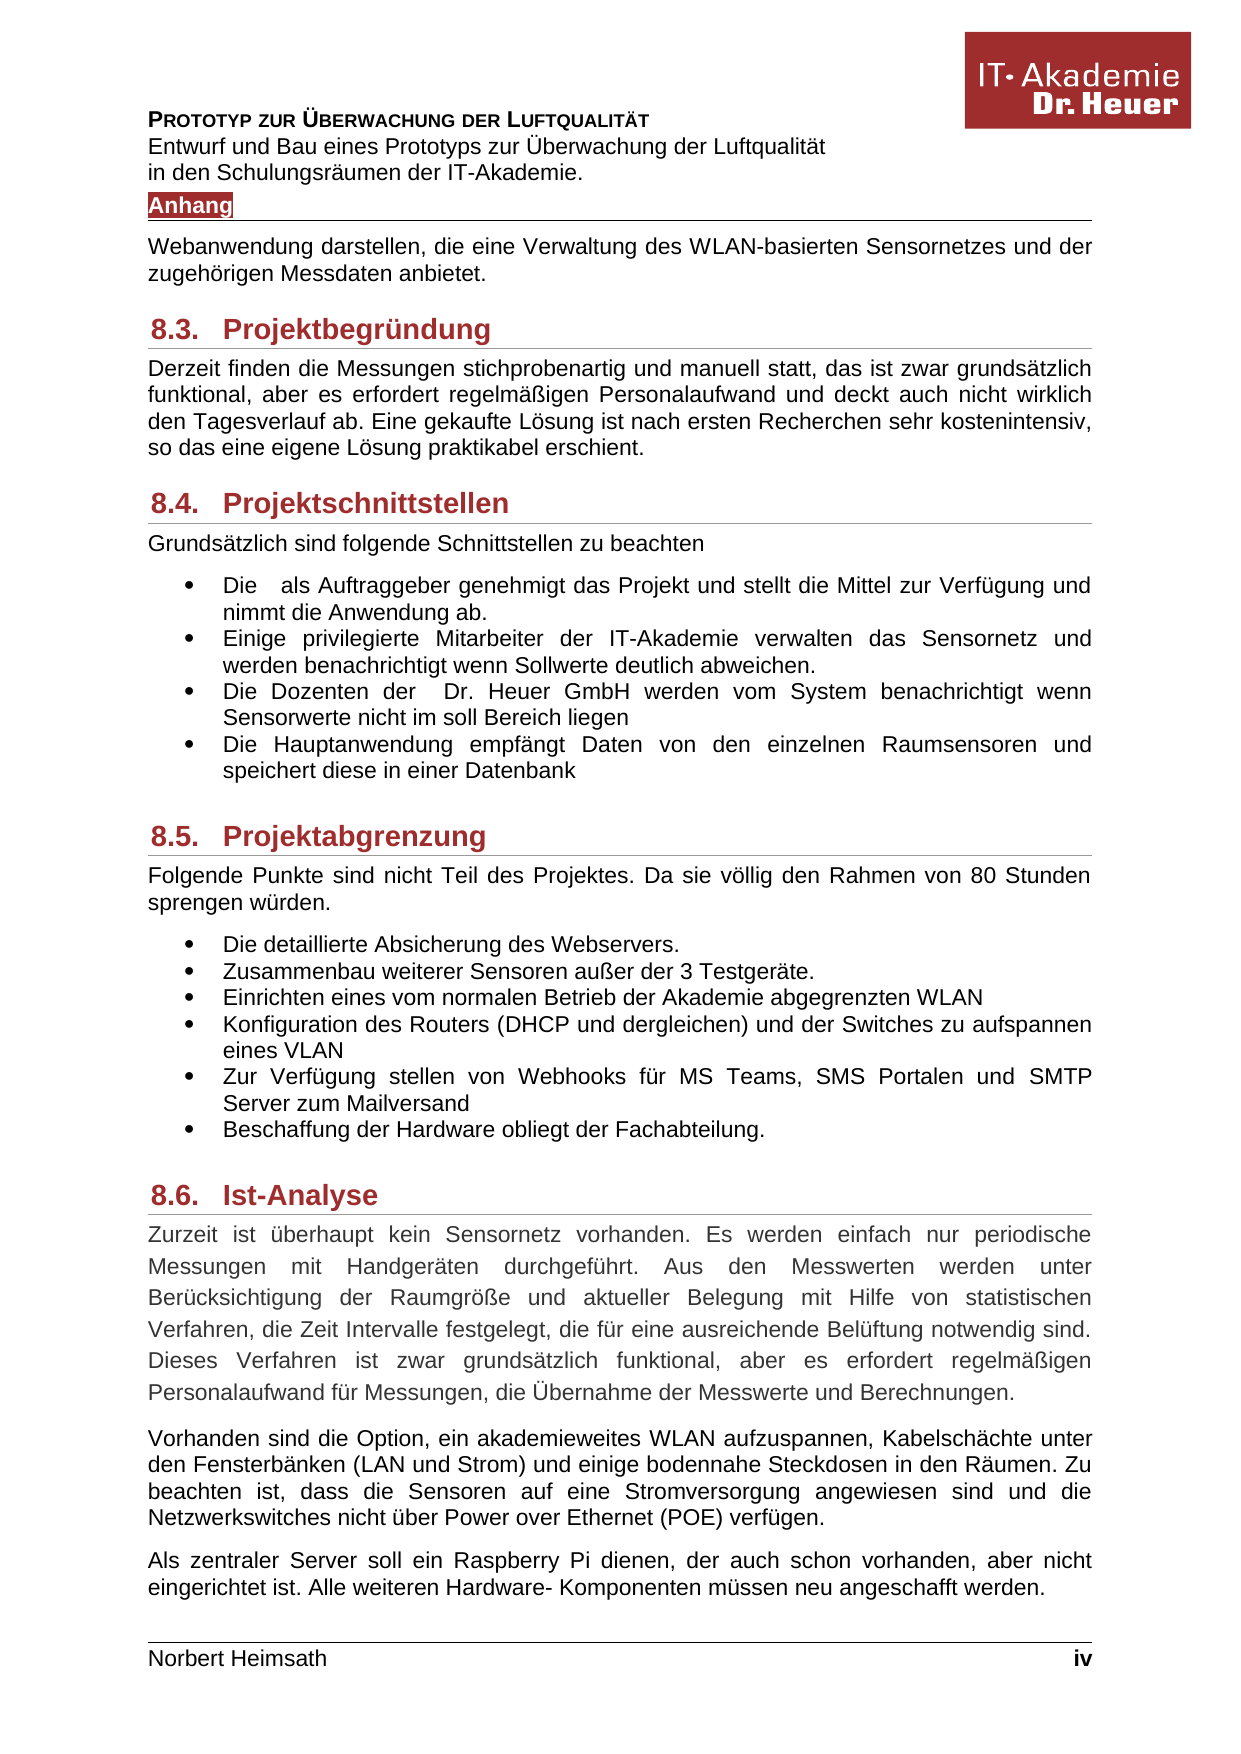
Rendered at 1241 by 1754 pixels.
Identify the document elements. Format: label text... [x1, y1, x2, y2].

text Zurzeit ist überhaupt kein Sensornetz vorhanden. Es werden einfach nur periodische Messungen mit Handgeräten durchgeführt. Aus den Messwerten werden unter Berücksichtigung der Raumgröße und aktueller Belegung mit Hilfe von statistischen Verfahren, die Zeit Intervalle festgelegt, die für eine ausreichende Belüftung notwendig sind. Dieses Verfahren ist zwar grundsätzlich funktional, aber es erfordert regelmäßigen Personalaufwand für Messungen, die Übernahme der Messwerte und Berechnungen. [148, 1221, 1092, 1405]
subtitle Projektabgrenzung [148, 816, 1092, 855]
list Einrichten eines vom normalen Betrieb der Akademie abgegrenzten WLAN [185, 984, 1092, 1011]
text Grundsätzlich sind folgende Schnittstellen zu beachten [148, 529, 1092, 556]
list Die detaillierte Absicherung des Webservers. [185, 931, 1092, 958]
list Die Hauptanwendung empfängt Daten von den einzelnen Raumsensoren und speichert diese in einer Datenbank [185, 731, 1092, 783]
list Die Dozenten der Dr. Heuer GmbH werden vom System benachrichtigt wenn Sensorwerte nicht im soll Bereich liegen [185, 678, 1092, 731]
list Einige privilegierte Mitarbeiter der IT-Akademie verwalten das Sensornetz und werden benachrichtigt wenn Sollwerte deutlich abweichen. [185, 625, 1092, 678]
subtitle Projektschnittstellen [148, 483, 1092, 523]
list Die als Auftraggeber genehmigt das Projekt und stellt die Mittel zur Verfügung und nimmt die Anwendung ab. [185, 572, 1092, 625]
text Folgende Punkte sind nicht Teil des Projektes. Da sie völlig den Rahmen von 80 Stunden sprengen würden. [148, 862, 1092, 915]
subtitle Projektbegründung [148, 309, 1092, 348]
text Webanwendung darstellen, die eine Verwaltung des WLAN-basierten Sensornetzes und der zugehörigen Messdaten anbietet. [148, 233, 1092, 286]
list Konfiguration des Routers (DHCP und dergleichen) und der Switches zu aufspannen eines VLAN [185, 1011, 1092, 1063]
list Zusammenbau weiterer Sensoren außer der 3 Testgeräte. [185, 958, 1092, 984]
list Beschaffung der Hardware obliegt der Fachabteilung. [185, 1116, 1092, 1142]
text Als zentraler Server soll ein Raspberry Pi dienen, der auch schon vorhanden, aber nicht eingerichtet ist. Alle weiteren Hardware- Komponenten müssen neu angeschafft werden. [148, 1547, 1092, 1600]
list Zur Verfügung stellen von Webhooks für MS Teams, SMS Portalen und SMTP Server zum Mailversand [185, 1063, 1092, 1116]
subtitle Ist-Analyse [148, 1175, 1092, 1214]
text Derzeit finden die Messungen stichprobenartig und manuell statt, das ist zwar grundsätzlich funktional, aber es erfordert regelmäßigen Personalaufwand und deckt auch nicht wirklich den Tagesverlauf ab. Eine gekaufte Lösung ist nach ersten Recherchen sehr kostenintensiv, so das eine eigene Lösung praktikabel erschient. [148, 355, 1092, 460]
text Vorhanden sind die Option, ein akademieweites WLAN aufzuspannen, Kabelschächte unter den Fensterbänken (LAN und Strom) und einige bodennahe Steckdosen in den Räumen. Zu beachten ist, dass die Sensoren auf eine Stromversorgung angewiesen sind und die Netzwerkswitches nicht über Power over Ethernet (POE) verfügen. [148, 1425, 1092, 1530]
